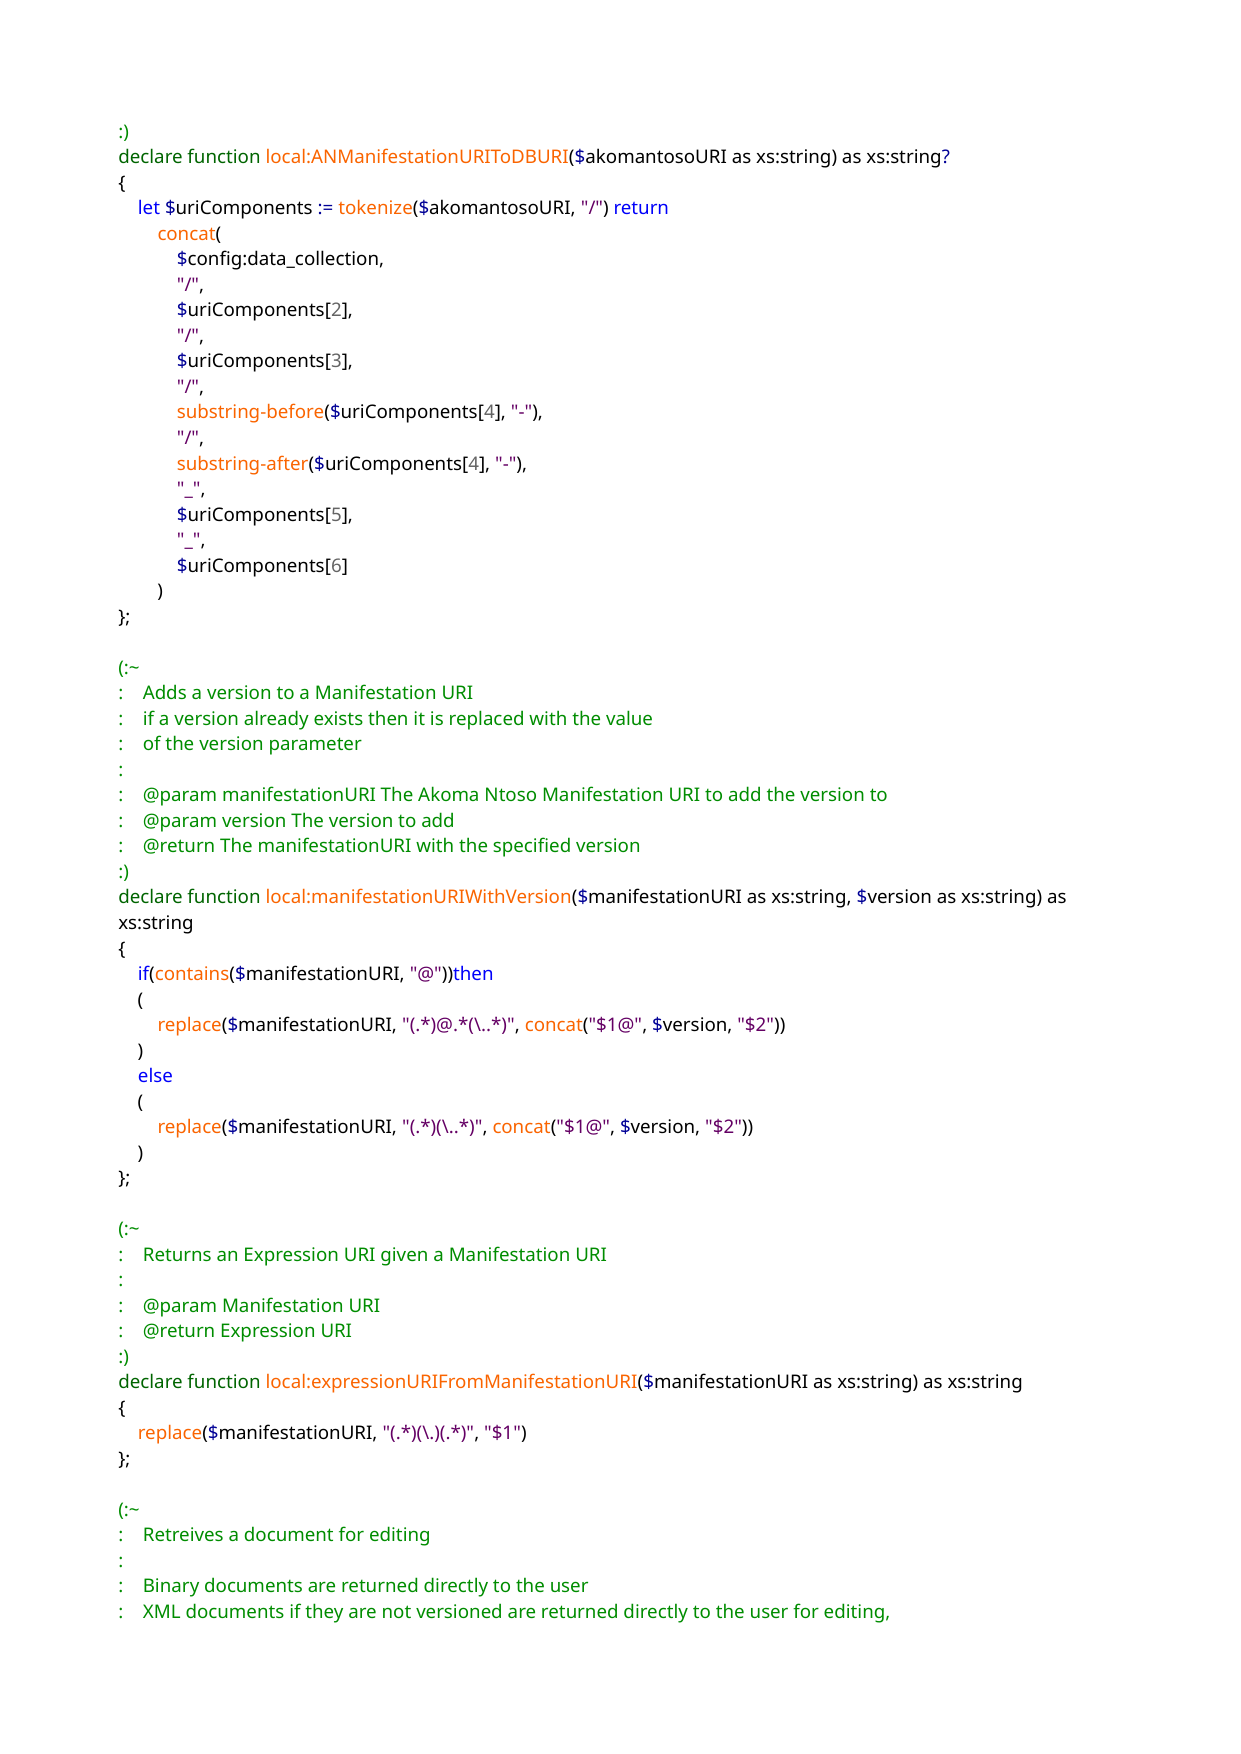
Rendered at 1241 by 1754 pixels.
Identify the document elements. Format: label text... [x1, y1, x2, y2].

text :) [118, 858, 1122, 884]
text $uriComponents[2], [118, 297, 1122, 322]
text (:~ [118, 654, 1122, 679]
text substring-after($uriComponents[4], "-"), [118, 450, 1122, 475]
text "/", [118, 322, 1122, 348]
text : [118, 756, 1122, 782]
text : if a version already exists then it is replaced with the value [118, 705, 1122, 731]
text replace($manifestationURI, "(.*)@.*(\..*)", concat("$1@", $version, "$2")) [118, 1011, 1122, 1037]
text "/", [118, 424, 1122, 450]
text $uriComponents[3], [118, 348, 1122, 373]
text "/", [118, 373, 1122, 399]
text : Retreives a document for editing [118, 1522, 1122, 1547]
text { [118, 935, 1122, 960]
text replace($manifestationURI, "(.*)(\.)(.*)", "$1") [118, 1420, 1122, 1445]
text { [118, 1394, 1122, 1420]
text ) [118, 1037, 1122, 1062]
text "/", [118, 271, 1122, 297]
text : of the version parameter [118, 731, 1122, 756]
text : @param version The version to add [118, 807, 1122, 833]
text : Returns an Expression URI given a Manifestation URI [118, 1241, 1122, 1267]
text { [118, 169, 1122, 195]
text ) [118, 577, 1122, 603]
text substring-before($uriComponents[4], "-"), [118, 399, 1122, 424]
text "_", [118, 526, 1122, 552]
text : XML documents if they are not versioned are returned directly to the user for editing, [118, 1598, 1122, 1624]
text else [118, 1062, 1122, 1088]
text declare function local:ANManifestationURIToDBURI($akomantosoURI as xs:string) as xs:string? [118, 144, 1122, 169]
text : @return The manifestationURI with the specified version [118, 833, 1122, 858]
text ( [118, 1088, 1122, 1113]
text replace($manifestationURI, "(.*)(\..*)", concat("$1@", $version, "$2")) [118, 1113, 1122, 1139]
text : @param Manifestation URI [118, 1292, 1122, 1318]
text : [118, 1267, 1122, 1292]
text if(contains($manifestationURI, "@"))then [118, 960, 1122, 986]
text :) [118, 118, 1122, 144]
text }; [118, 1164, 1122, 1190]
text "_", [118, 475, 1122, 501]
text : Binary documents are returned directly to the user [118, 1573, 1122, 1598]
text $uriComponents[5], [118, 501, 1122, 526]
text : @param manifestationURI The Akoma Ntoso Manifestation URI to add the version to [118, 782, 1122, 807]
text : [118, 1547, 1122, 1573]
text $uriComponents[6] [118, 552, 1122, 577]
text ) [118, 1139, 1122, 1164]
text let $uriComponents := tokenize($akomantosoURI, "/") return [118, 195, 1122, 220]
text : Adds a version to a Manifestation URI [118, 679, 1122, 705]
text }; [118, 1445, 1122, 1471]
text (:~ [118, 1496, 1122, 1522]
text ( [118, 986, 1122, 1011]
text concat( [118, 220, 1122, 246]
text $config:data_collection, [118, 246, 1122, 271]
text declare function local:manifestationURIWithVersion($manifestationURI as xs:string, $version as xs:string) as xs:string [118, 884, 1122, 935]
text : @return Expression URI [118, 1318, 1122, 1343]
text declare function local:expressionURIFromManifestationURI($manifestationURI as xs:string) as xs:string [118, 1369, 1122, 1394]
text }; [118, 603, 1122, 628]
text (:~ [118, 1216, 1122, 1241]
text :) [118, 1343, 1122, 1369]
